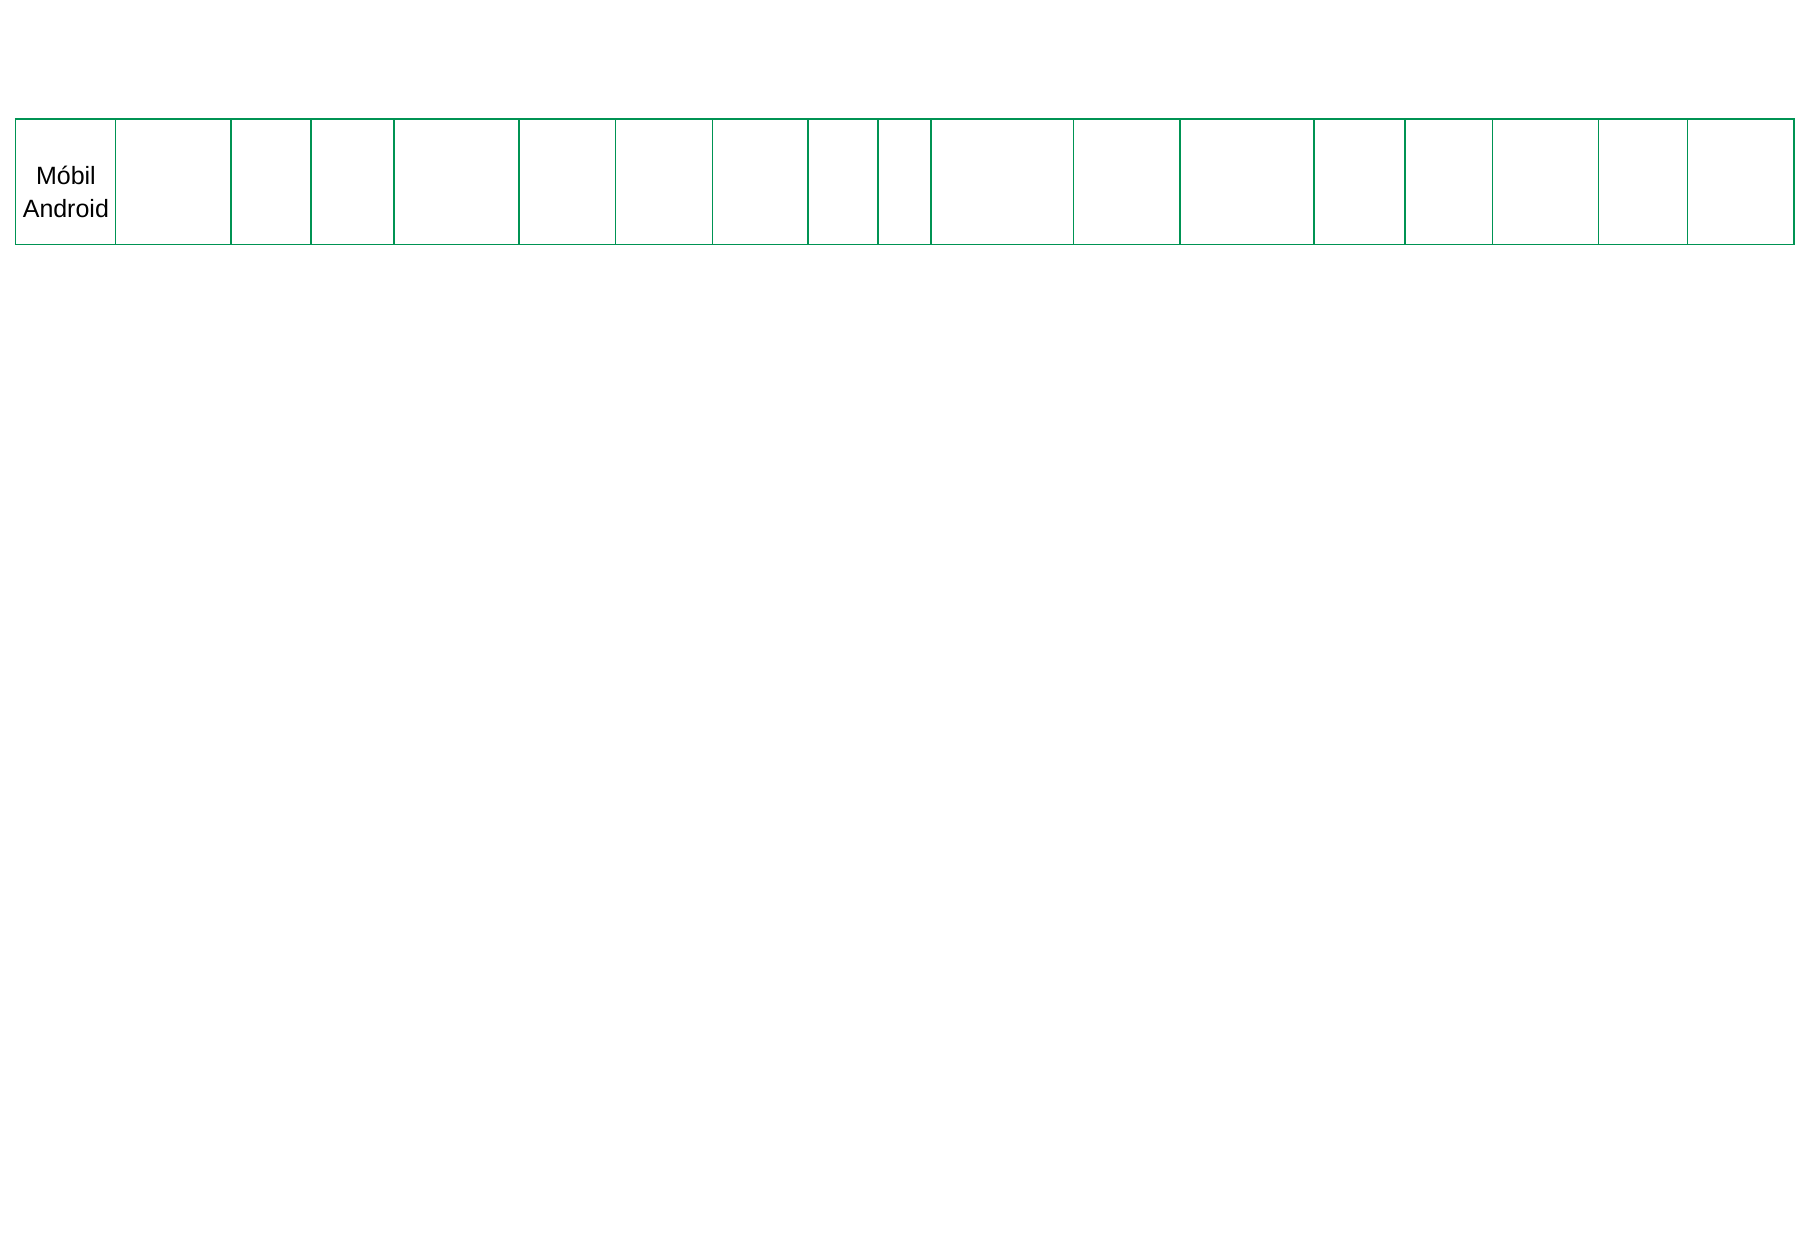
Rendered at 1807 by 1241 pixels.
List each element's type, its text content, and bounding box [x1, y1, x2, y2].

table_cell [520, 120, 615, 244]
table_cell [1406, 120, 1492, 244]
table_cell [1181, 120, 1313, 244]
table_cell [395, 120, 518, 244]
table_cell [232, 120, 310, 244]
table_cell [879, 120, 930, 244]
table_cell [1315, 120, 1404, 244]
table_cell [932, 120, 1073, 244]
table_cell [312, 120, 393, 244]
table_cell [713, 120, 807, 244]
table_cell [1688, 120, 1793, 244]
table_cell [1074, 120, 1179, 244]
table_cell [616, 120, 712, 244]
table_cell [116, 120, 230, 244]
table_cell [809, 120, 877, 244]
table_cell [1493, 120, 1598, 244]
table_cell [1599, 120, 1687, 244]
table_cell Móbil Android [16, 120, 115, 244]
